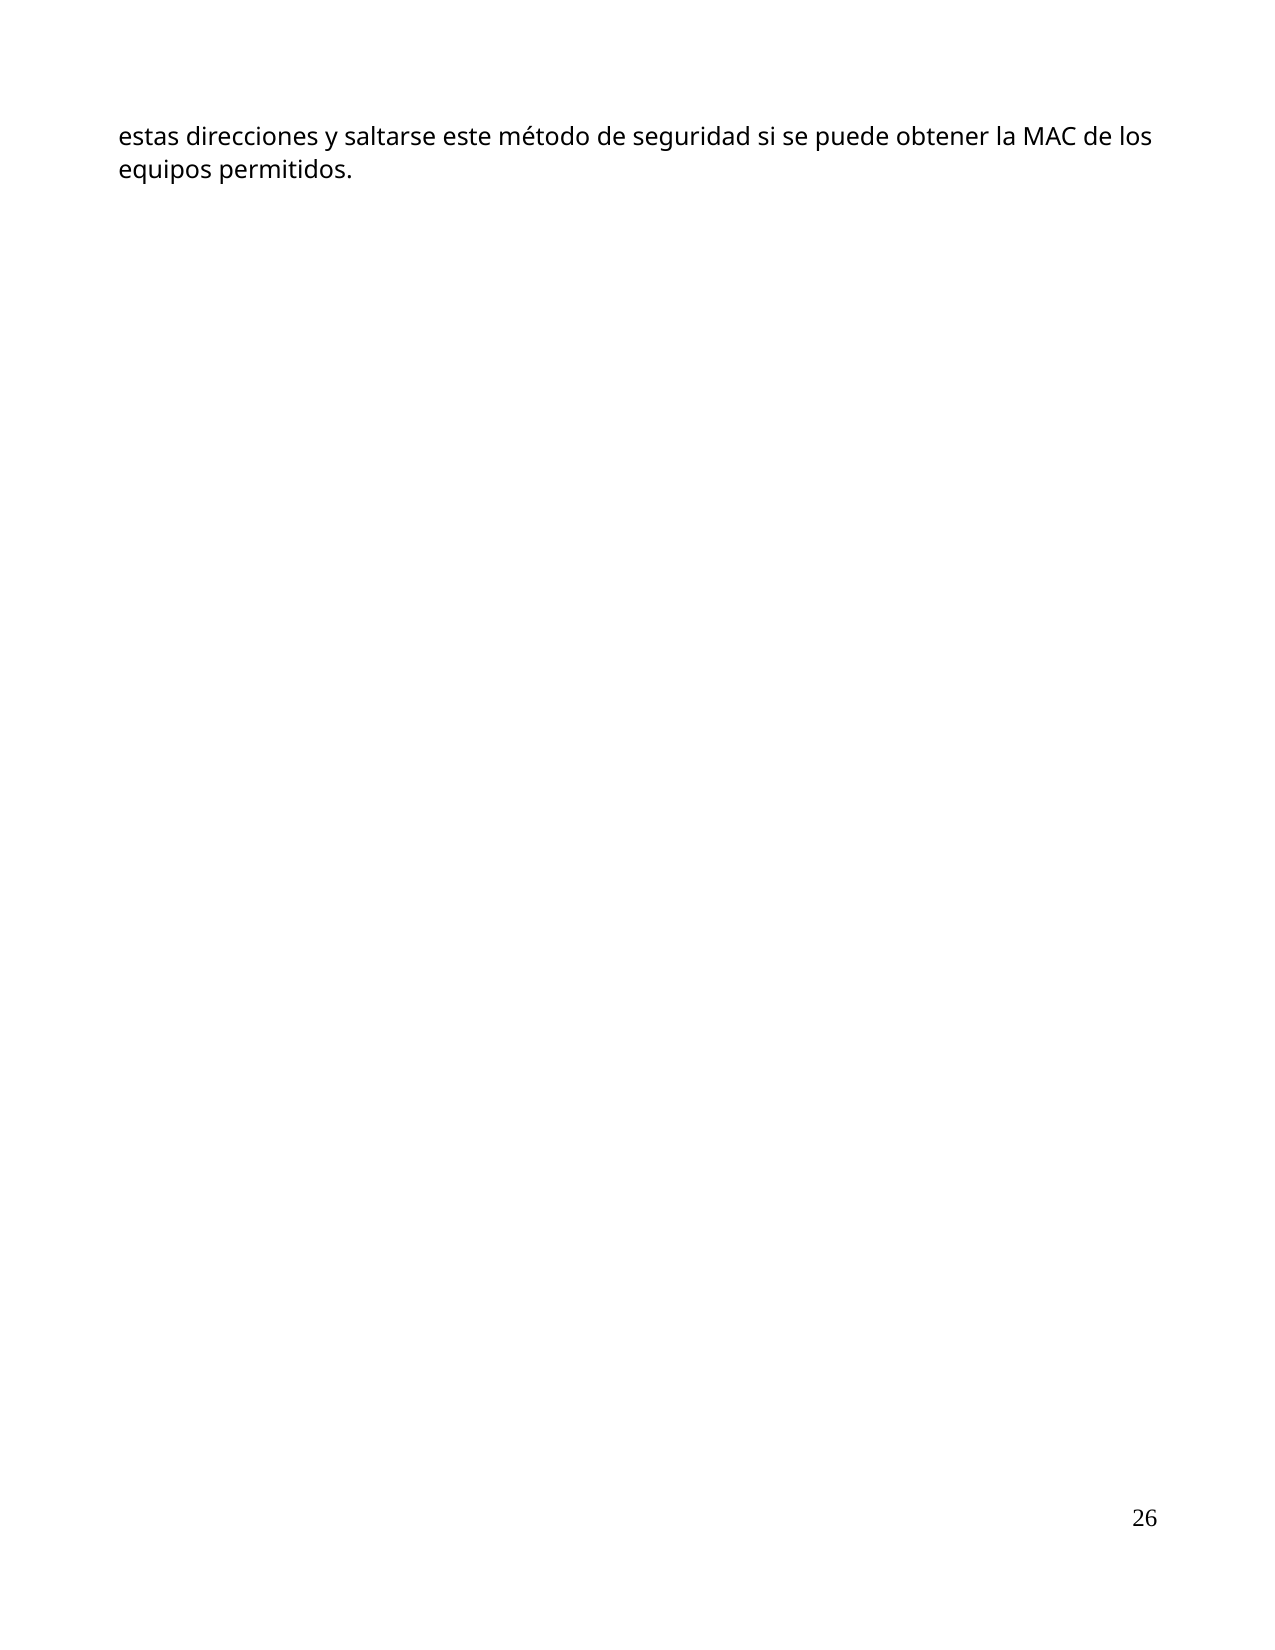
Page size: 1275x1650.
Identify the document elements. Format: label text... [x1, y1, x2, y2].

text estas direcciones y saltarse este método de seguridad si se puede obtener la MAC de los equipos permitidos. [118, 118, 1157, 186]
